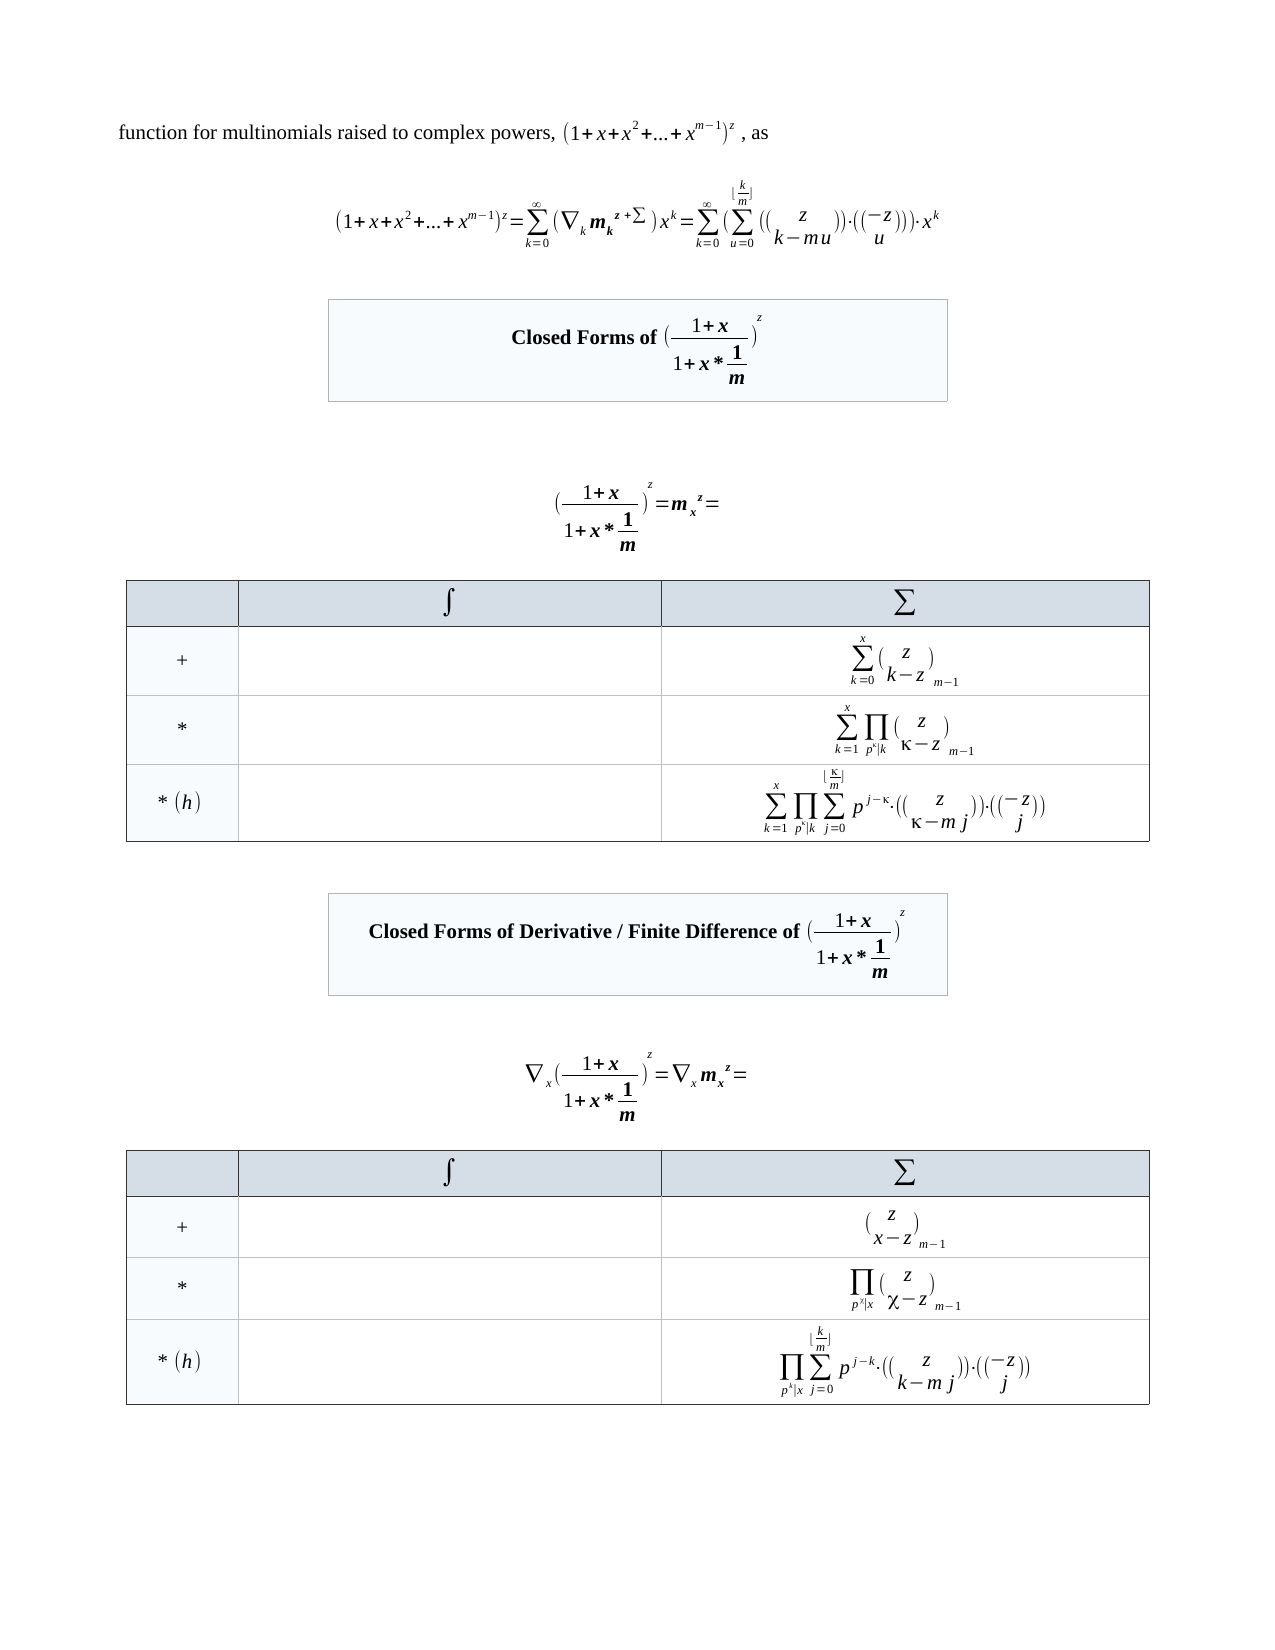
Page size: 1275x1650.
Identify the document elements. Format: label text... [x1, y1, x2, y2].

text Closed Forms of [329, 300, 947, 401]
table_cell [239, 627, 661, 695]
table_cell * [127, 1320, 238, 1404]
table_cell [662, 1197, 1149, 1257]
table_cell [239, 765, 661, 841]
text Closed Forms of Derivative / Finite Difference of [329, 894, 947, 995]
table_cell * [127, 765, 238, 841]
table_cell * [127, 1258, 238, 1318]
table_cell + [127, 1197, 238, 1257]
text Note particularly that the finite difference of the discrete additive version here, , is connected to the generating function for multinomials raised to complex powers,, as [118, 118, 1157, 145]
table_header [239, 1151, 661, 1196]
table_cell [662, 627, 1149, 695]
table_cell [662, 765, 1149, 841]
table_cell [662, 1258, 1149, 1318]
table_cell [662, 1320, 1149, 1404]
table_header [127, 581, 238, 626]
table_cell [239, 1258, 661, 1318]
table_cell + [127, 627, 238, 695]
table_header [127, 1151, 238, 1196]
table_header [239, 581, 661, 626]
table_header [662, 581, 1149, 626]
table_header [662, 1151, 1149, 1196]
table_cell * [127, 696, 238, 764]
table_cell [239, 1320, 661, 1404]
table_cell [239, 1197, 661, 1257]
table_cell [662, 696, 1149, 764]
table_cell [239, 696, 661, 764]
